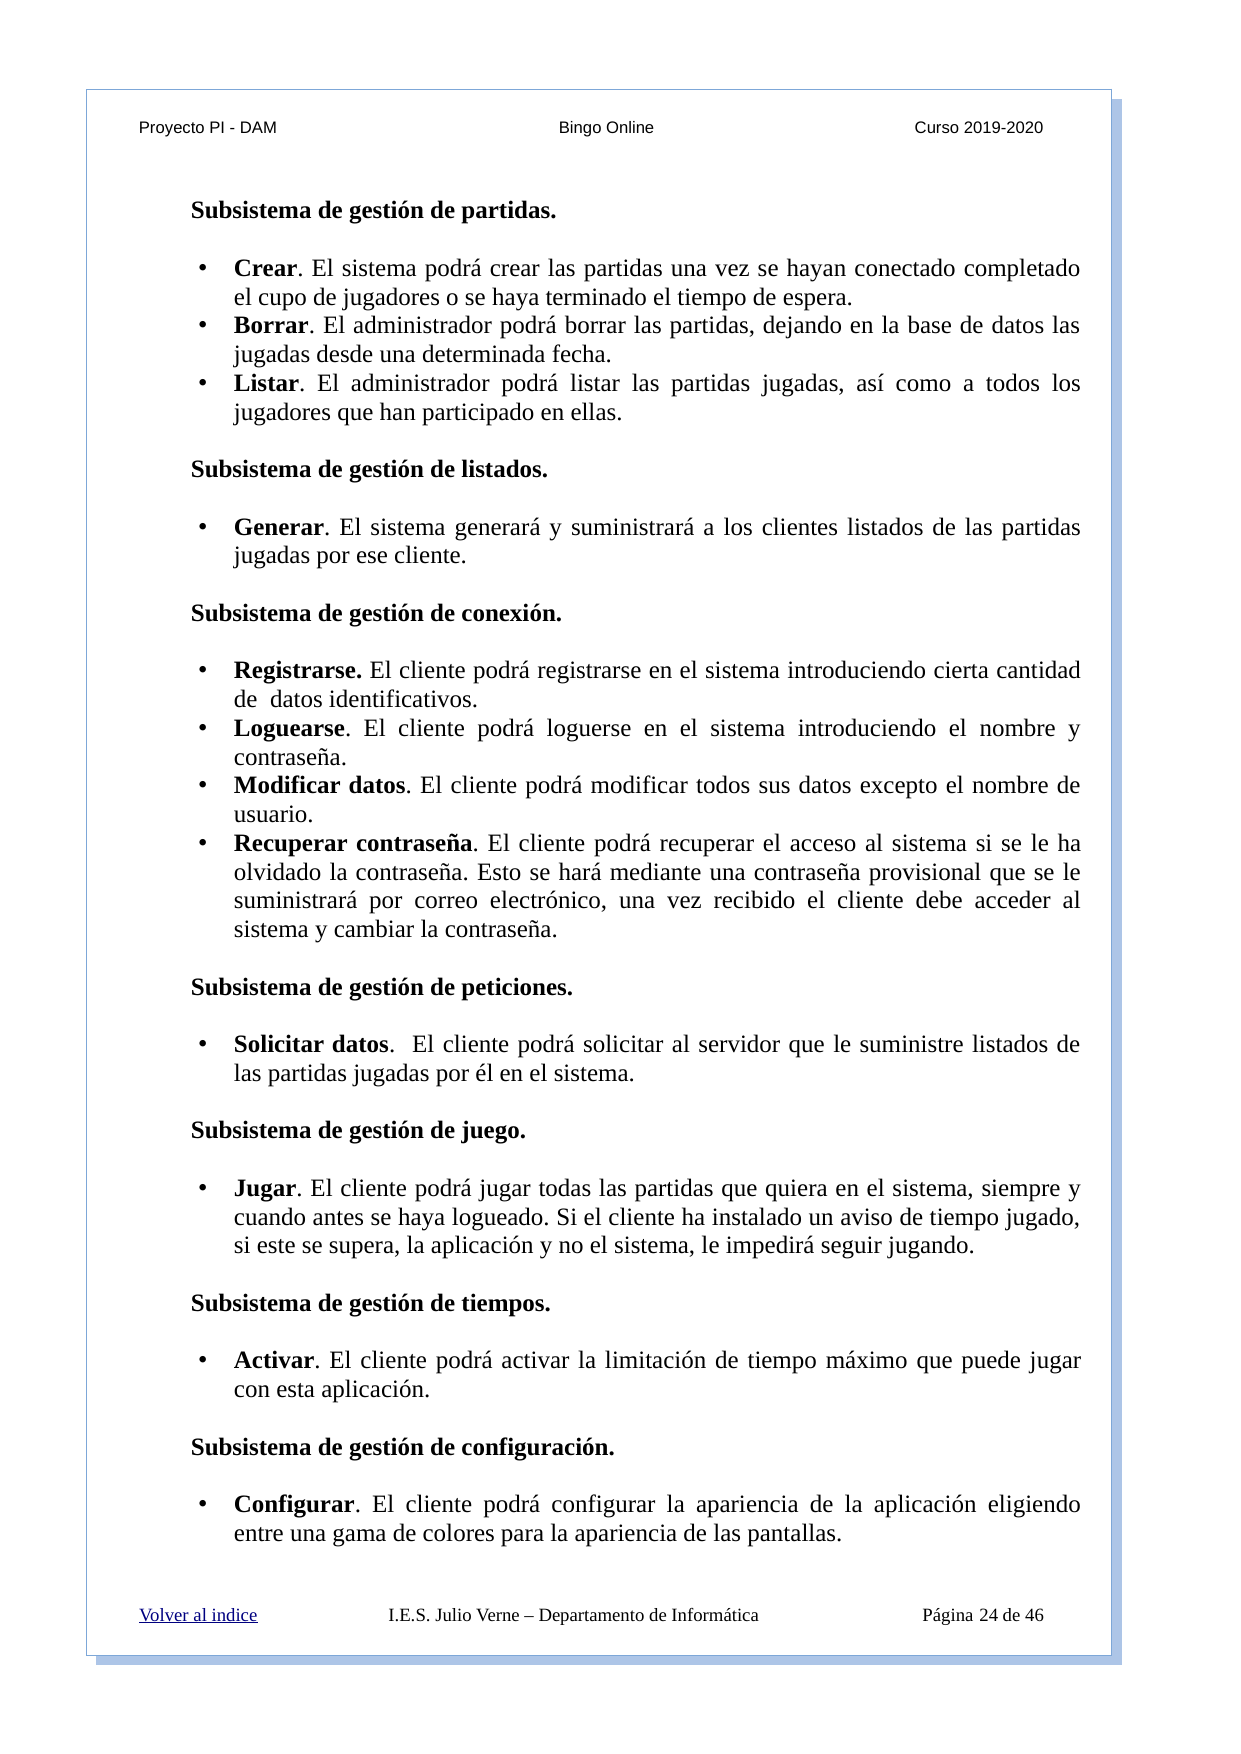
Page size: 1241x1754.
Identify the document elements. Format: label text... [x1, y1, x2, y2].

list Subsistema de gestión de tiempos. [153, 1288, 1082, 1317]
list Subsistema de gestión de juego. [153, 1116, 1082, 1144]
list Solicitar datos. El cliente podrá solicitar al servidor que le suministre listados de las partidas jugadas por él en el sistema. [198, 1029, 1082, 1087]
list Subsistema de gestión de conexión. [153, 598, 1082, 627]
list Jugar. El cliente podrá jugar todas las partidas que quiera en el sistema, siempre y cuando antes se haya logueado. Si el cliente ha instalado un aviso de tiempo jugado, si este se supera, la aplicación y no el sistema, le impedirá seguir jugando. [198, 1173, 1082, 1259]
list Generar. El sistema generará y suministrará a los clientes listados de las partidas jugadas por ese cliente. [198, 512, 1082, 569]
list Subsistema de gestión de listados. [153, 454, 1082, 483]
list Modificar datos. El cliente podrá modificar todos sus datos excepto el nombre de usuario. [198, 771, 1082, 828]
list Borrar. El administrador podrá borrar las partidas, dejando en la base de datos las jugadas desde una determinada fecha. [198, 311, 1082, 368]
list Registrarse. El cliente podrá registrarse en el sistema introduciendo cierta cantidad de datos identificativos. [198, 656, 1082, 713]
list Subsistema de gestión de peticiones. [153, 972, 1082, 1001]
list Loguearse. El cliente podrá loguerse en el sistema introduciendo el nombre y contraseña. [198, 713, 1082, 771]
list Recuperar contraseña. El cliente podrá recuperar el acceso al sistema si se le ha olvidado la contraseña. Esto se hará mediante una contraseña provisional que se le suministrará por correo electrónico, una vez recibido el cliente debe acceder al sistema y cambiar la contraseña. [198, 828, 1082, 943]
list Listar. El administrador podrá listar las partidas jugadas, así como a todos los jugadores que han participado en ellas. [198, 368, 1082, 426]
list Configurar. El cliente podrá configurar la apariencia de la aplicación eligiendo entre una gama de colores para la apariencia de las pantallas. [198, 1489, 1082, 1547]
list Activar. El cliente podrá activar la limitación de tiempo máximo que puede jugar con esta aplicación. [198, 1346, 1082, 1403]
list Subsistema de gestión de configuración. [153, 1432, 1082, 1461]
list Subsistema de gestión de partidas. [153, 196, 1082, 224]
list Crear. El sistema podrá crear las partidas una vez se hayan conectado completado el cupo de jugadores o se haya terminado el tiempo de espera. [198, 253, 1082, 311]
